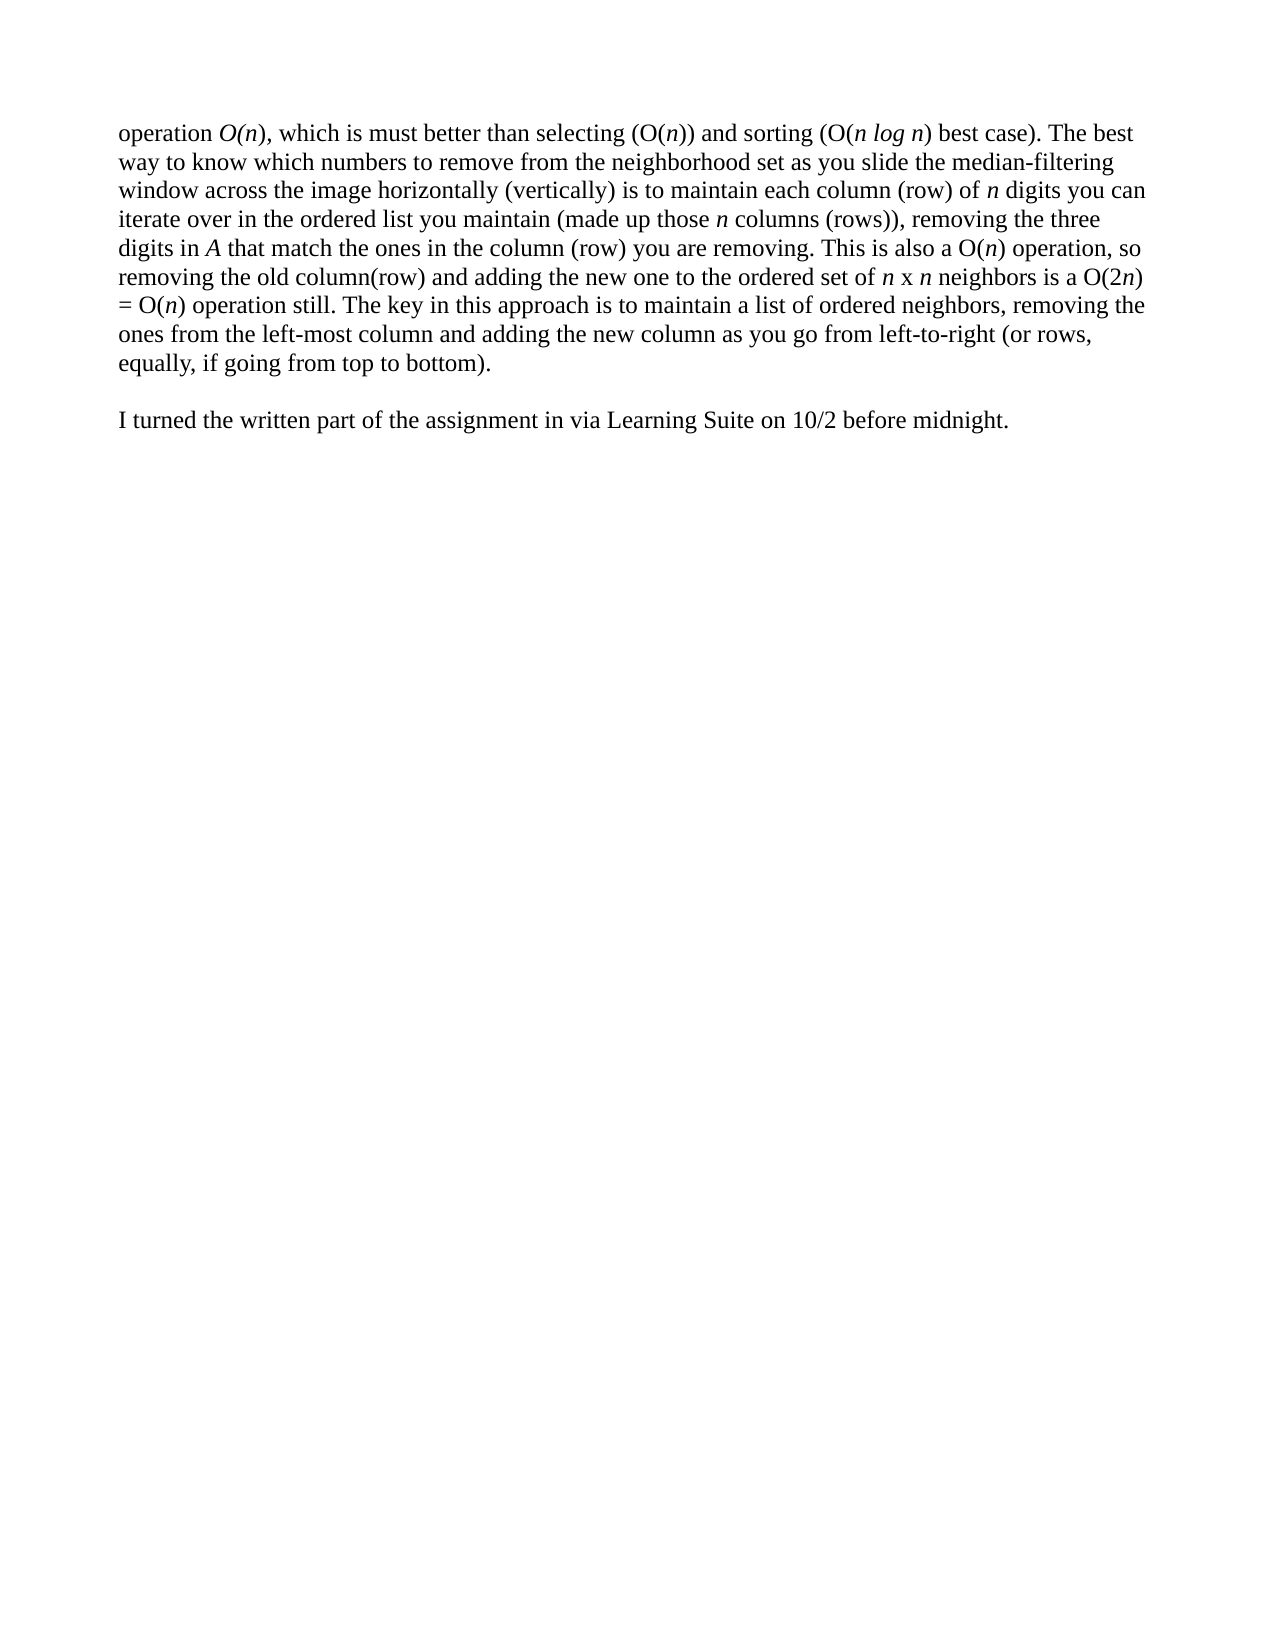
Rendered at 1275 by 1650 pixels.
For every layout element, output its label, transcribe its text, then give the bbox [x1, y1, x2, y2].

text operation O(n), which is must better than selecting (O(n)) and sorting (O(n log n) best case). The best way to know which numbers to remove from the neighborhood set as you slide the median-filtering window across the image horizontally (vertically) is to maintain each column (row) of n digits you can iterate over in the ordered list you maintain (made up those n columns (rows)), removing the three digits in A that match the ones in the column (row) you are removing. This is also a O(n) operation, so removing the old column(row) and adding the new one to the ordered set of n x n neighbors is a O(2n) = O(n) operation still. The key in this approach is to maintain a list of ordered neighbors, removing the ones from the left-most column and adding the new column as you go from left-to-right (or rows, equally, if going from top to bottom). [118, 118, 1157, 377]
text I turned the written part of the assignment in via Learning Suite on 10/2 before midnight. [118, 406, 1157, 434]
